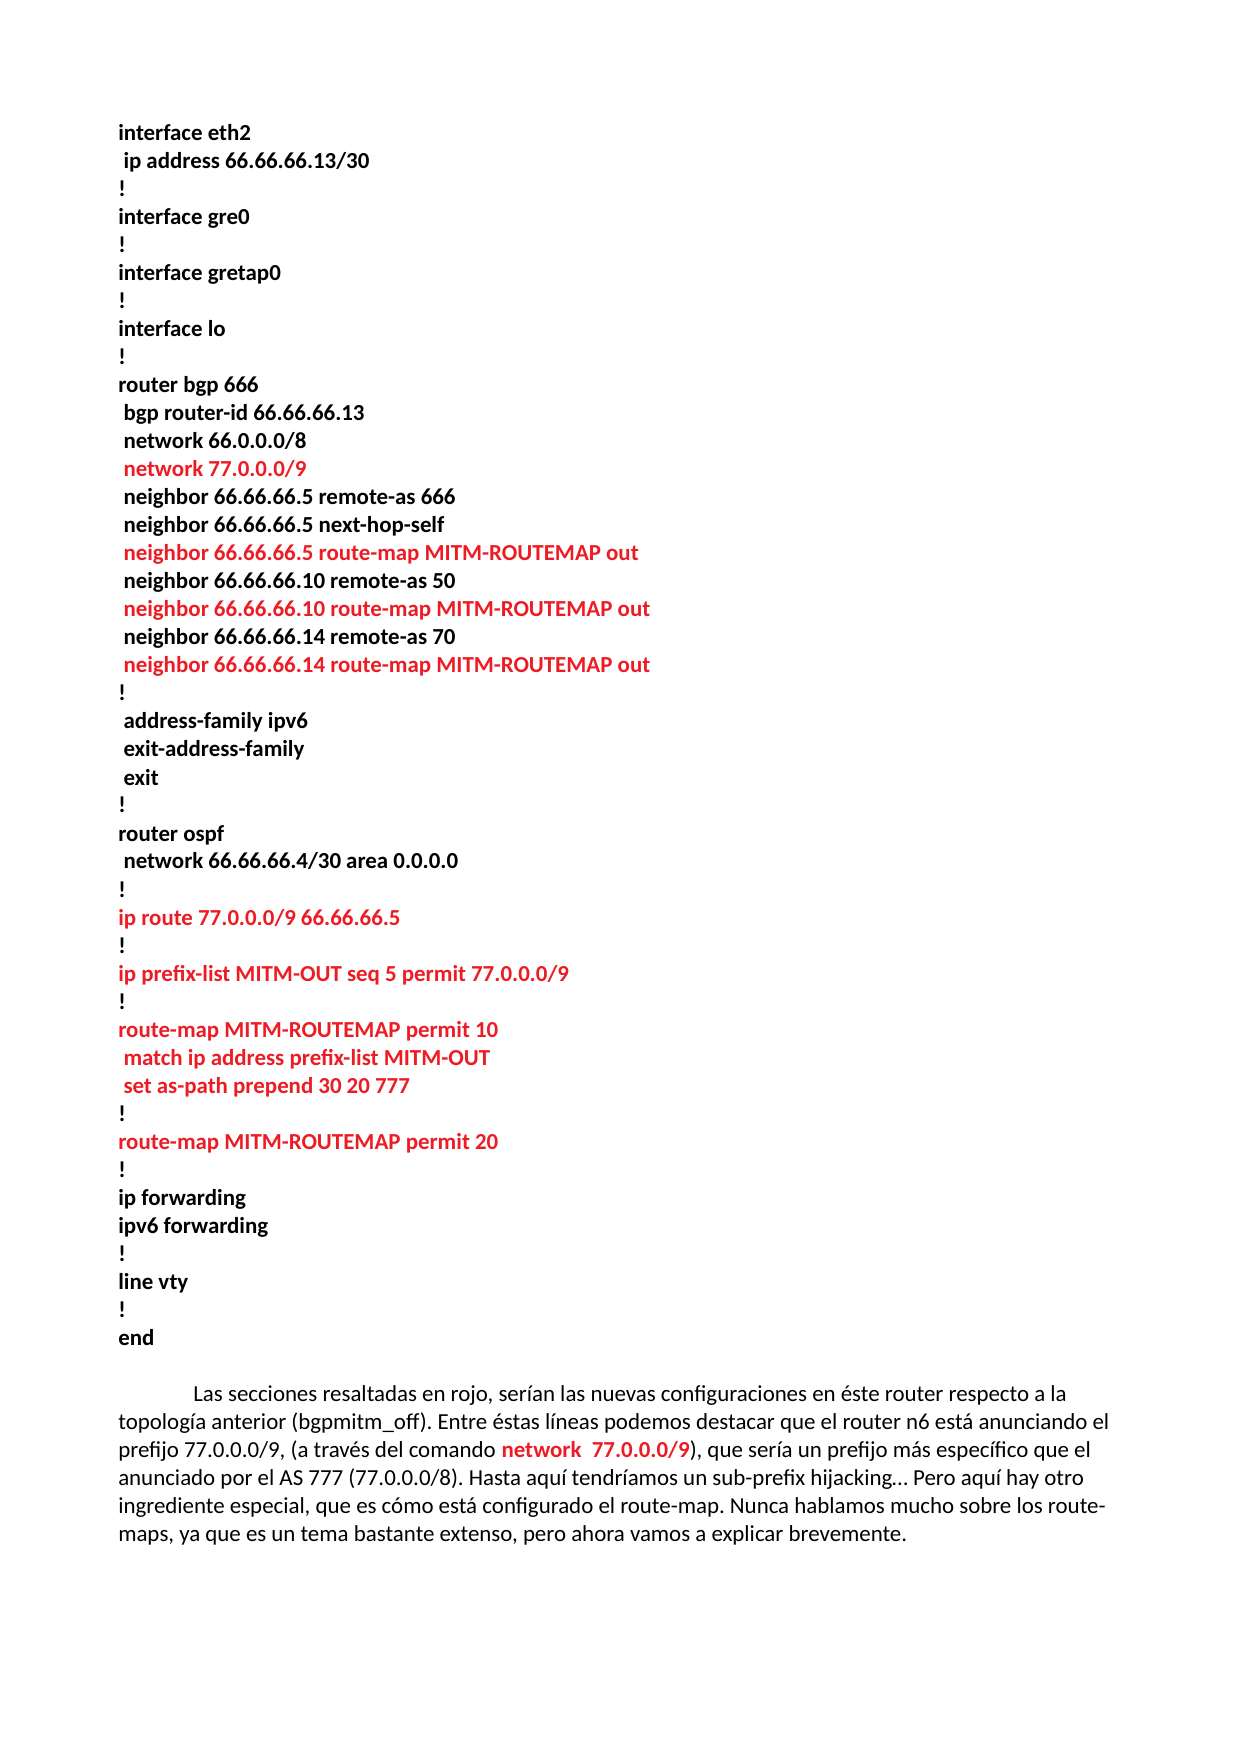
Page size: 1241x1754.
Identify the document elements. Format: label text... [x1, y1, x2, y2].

text ! [118, 1099, 1122, 1127]
text ! [118, 791, 1122, 819]
text route-map MITM-ROUTEMAP permit 20 [118, 1127, 1122, 1155]
text neighbor 66.66.66.5 remote-as 666 [118, 482, 1122, 510]
text neighbor 66.66.66.10 remote-as 50 [118, 566, 1122, 594]
text network 66.0.0.0/8 [118, 426, 1122, 454]
text set as-path prepend 30 20 777 [118, 1071, 1122, 1099]
text address-family ipv6 [118, 707, 1122, 734]
text ! [118, 1295, 1122, 1323]
text Las secciones resaltadas en rojo, serían las nuevas configuraciones en éste router respecto a la topología anterior (bgpmitm_off). Entre éstas líneas podemos destacar que el router n6 está anunciando el prefijo 77.0.0.0/9, (a través del comando network 77.0.0.0/9), que sería un prefijo más específico que el anunciado por el AS 777 (77.0.0.0/8). Hasta aquí tendríamos un sub-prefix hijacking… Pero aquí hay otro ingrediente especial, que es cómo está configurado el route-map. Nunca hablamos mucho sobre los route-maps, ya que es un tema bastante extenso, pero ahora vamos a explicar brevemente. [118, 1379, 1122, 1547]
text bgp router-id 66.66.66.13 [118, 398, 1122, 426]
text ip forwarding [118, 1183, 1122, 1211]
text ip address 66.66.66.13/30 [118, 146, 1122, 174]
text ip route 77.0.0.0/9 66.66.66.5 [118, 903, 1122, 931]
text router bgp 666 [118, 370, 1122, 398]
text interface gretap0 [118, 258, 1122, 286]
text interface eth2 [118, 118, 1122, 146]
text end [118, 1323, 1122, 1351]
text ! [118, 875, 1122, 903]
text neighbor 66.66.66.10 route-map MITM-ROUTEMAP out [118, 594, 1122, 622]
text network 77.0.0.0/9 [118, 454, 1122, 482]
text exit-address-family [118, 734, 1122, 763]
text ! [118, 678, 1122, 707]
text exit [118, 763, 1122, 791]
text ip prefix-list MITM-OUT seq 5 permit 77.0.0.0/9 [118, 959, 1122, 987]
text neighbor 66.66.66.14 route-map MITM-ROUTEMAP out [118, 651, 1122, 678]
text interface lo [118, 314, 1122, 342]
text ! [118, 230, 1122, 258]
text router ospf [118, 819, 1122, 847]
text ipv6 forwarding [118, 1211, 1122, 1239]
text ! [118, 931, 1122, 959]
text ! [118, 286, 1122, 314]
text ! [118, 987, 1122, 1015]
text line vty [118, 1267, 1122, 1295]
text neighbor 66.66.66.5 route-map MITM-ROUTEMAP out [118, 538, 1122, 566]
text neighbor 66.66.66.14 remote-as 70 [118, 622, 1122, 651]
text ! [118, 342, 1122, 370]
text route-map MITM-ROUTEMAP permit 10 [118, 1015, 1122, 1043]
text ! [118, 1239, 1122, 1267]
text neighbor 66.66.66.5 next-hop-self [118, 510, 1122, 538]
text interface gre0 [118, 202, 1122, 230]
text ! [118, 174, 1122, 202]
text ! [118, 1155, 1122, 1183]
text match ip address prefix-list MITM-OUT [118, 1043, 1122, 1071]
text network 66.66.66.4/30 area 0.0.0.0 [118, 847, 1122, 875]
